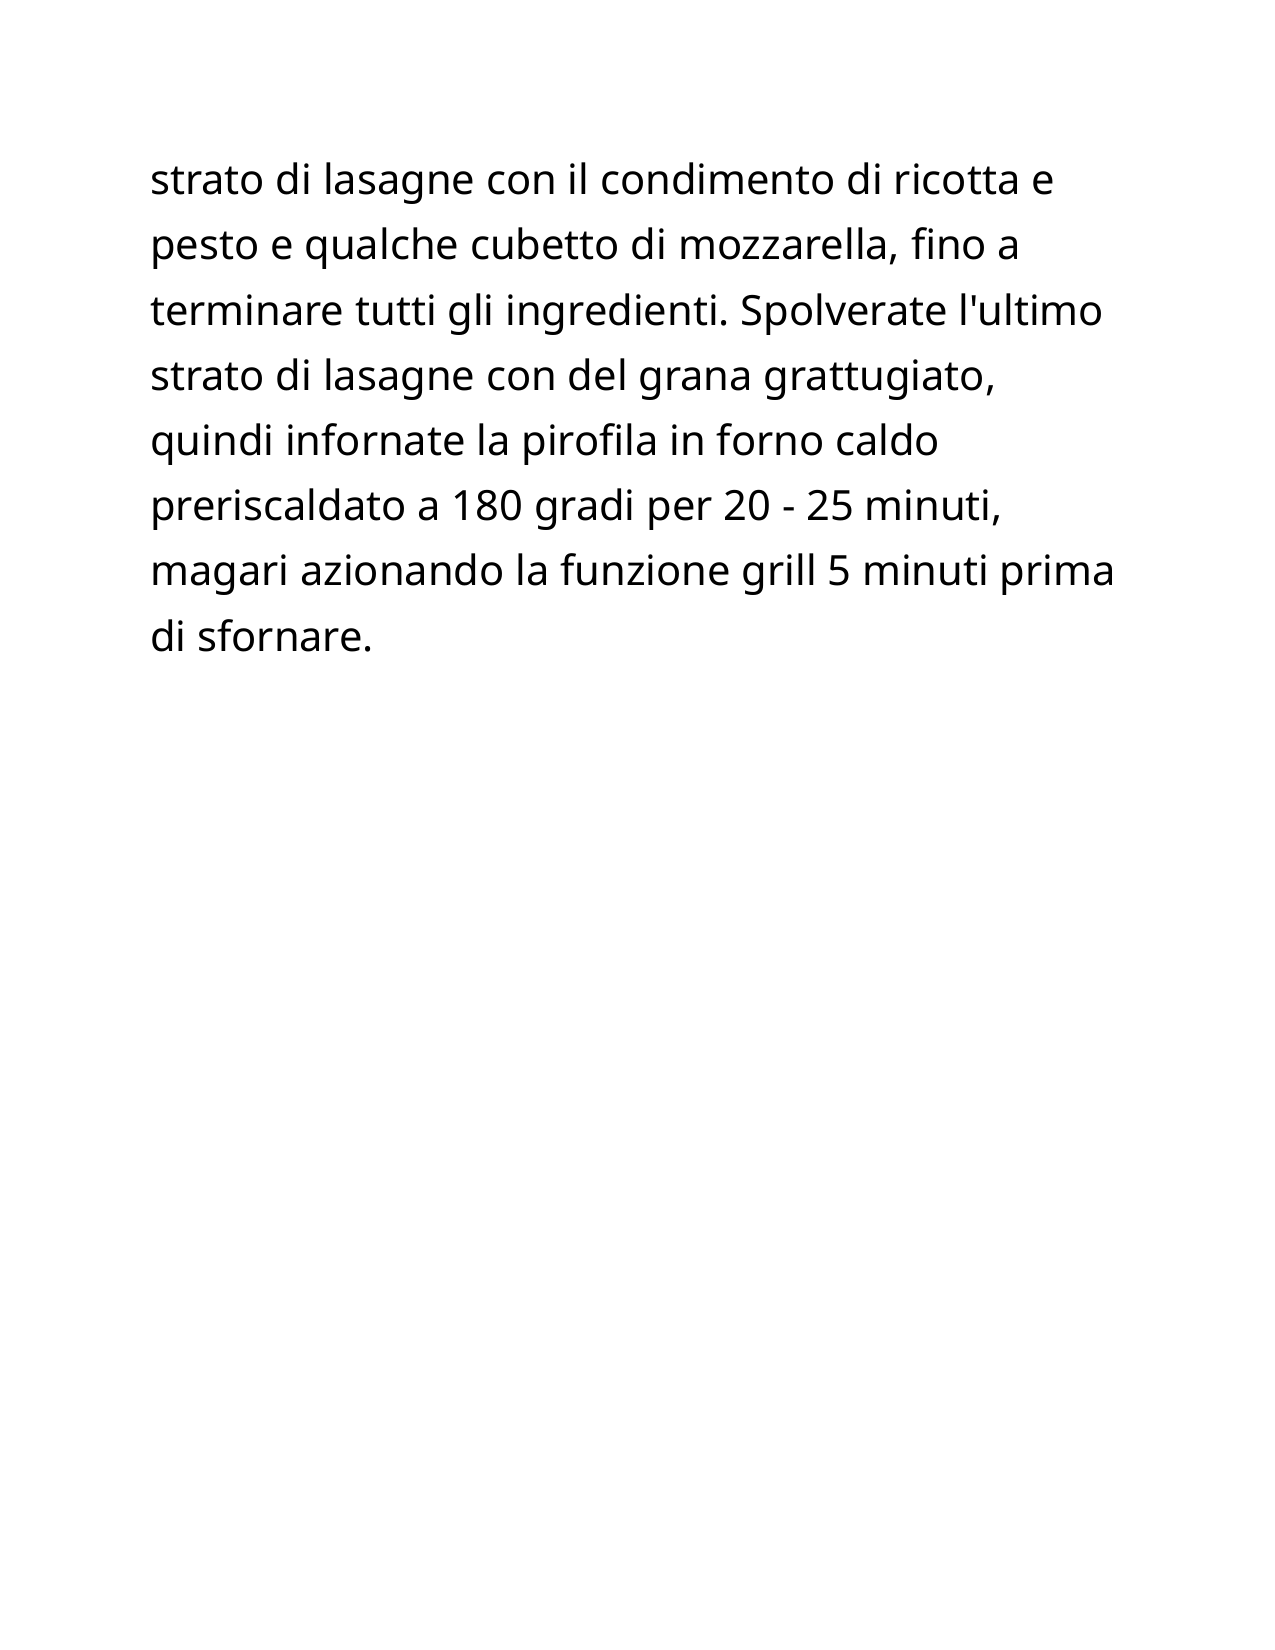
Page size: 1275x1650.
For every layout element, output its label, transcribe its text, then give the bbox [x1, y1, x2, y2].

text strato di lasagne con il condimento di ricotta e pesto e qualche cubetto di mozzarella, fino a terminare tutti gli ingredienti. Spolverate l'ultimo strato di lasagne con del grana grattugiato, quindi infornate la pirofila in forno caldo preriscaldato a 180 gradi per 20 - 25 minuti, magari azionando la funzione grill 5 minuti prima di sfornare. [150, 150, 1125, 663]
